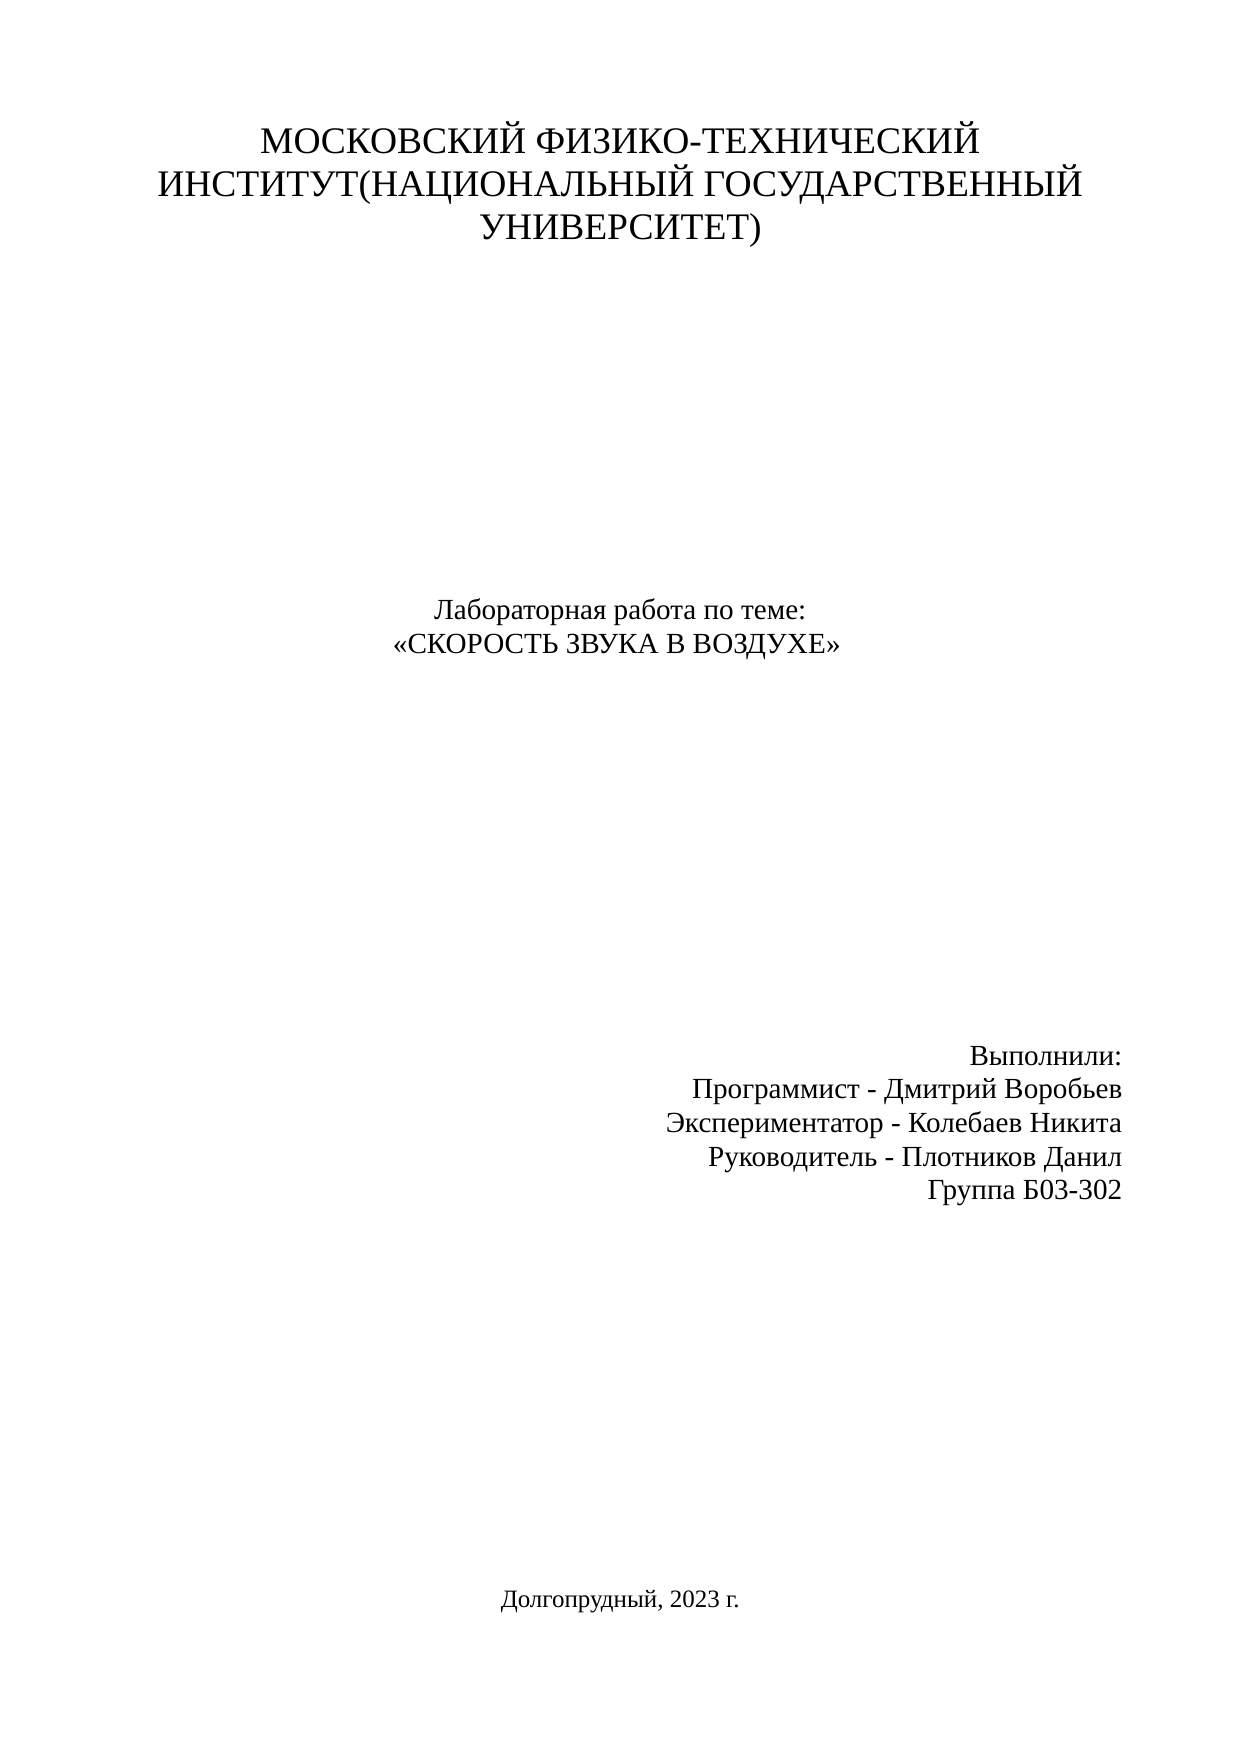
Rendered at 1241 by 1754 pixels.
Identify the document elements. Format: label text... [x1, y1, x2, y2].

text Выполнили: [118, 1038, 1122, 1072]
text Лабораторная работа по теме: [118, 592, 1122, 626]
text Программист - Дмитрий Воробьев [118, 1072, 1122, 1105]
text Руководитель - Плотников Данил [118, 1139, 1122, 1172]
text «СКОРОСТЬ ЗВУКА В ВОЗДУХЕ» [118, 626, 1122, 659]
text Группа Б03-302 [118, 1172, 1122, 1206]
text Экспериментатор - Колебаев Никита [118, 1105, 1122, 1139]
text МОСКОВСКИЙ ФИЗИКО-ТЕХНИЧЕСКИЙ ИНСТИТУТ(НАЦИОНАЛЬНЫЙ ГОСУДАРСТВЕННЫЙ УНИВЕРСИТЕТ) [118, 118, 1122, 247]
text Долгопрудный, 2023 г. [118, 1584, 1122, 1613]
